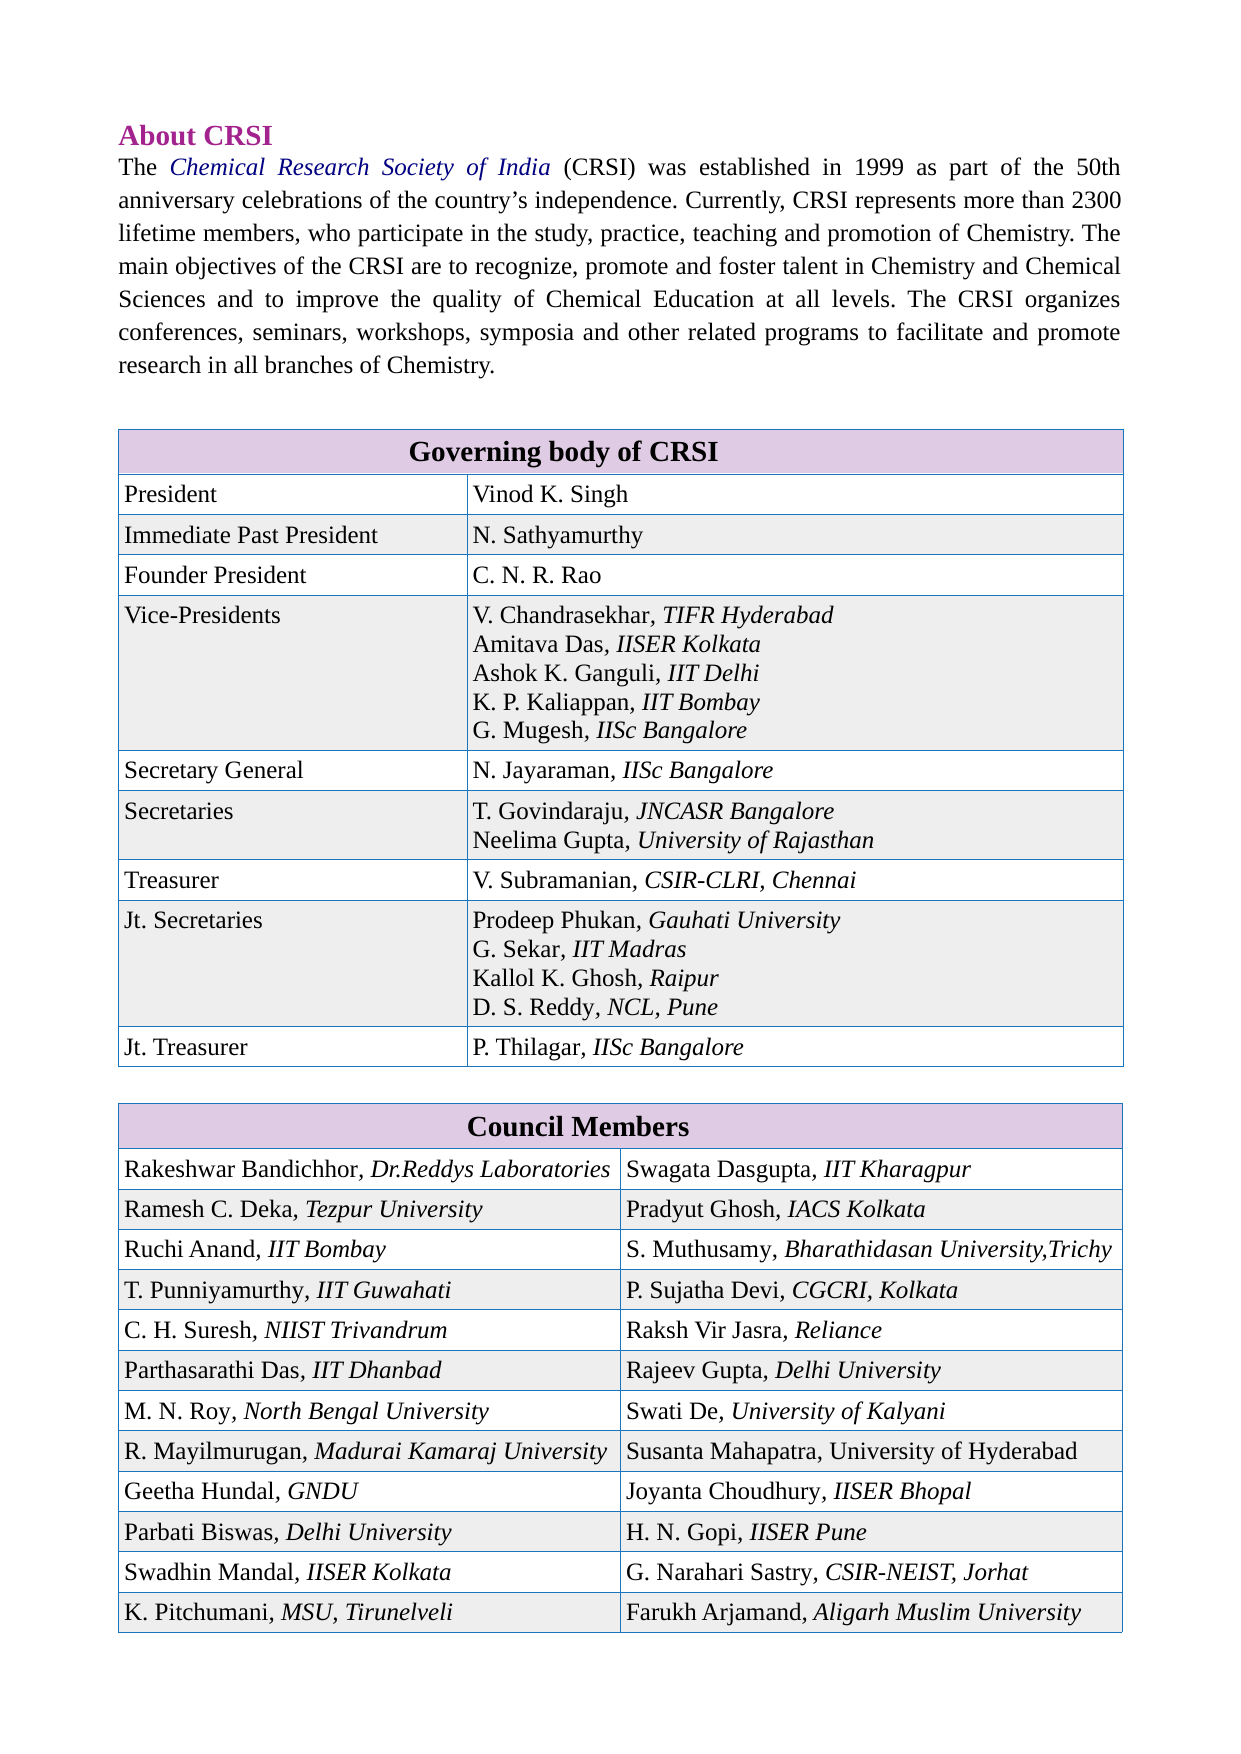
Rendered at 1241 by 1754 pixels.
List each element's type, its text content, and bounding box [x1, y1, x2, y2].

table_cell Parthasarathi Das, IIT Dhanbad [119, 1351, 620, 1390]
table_cell C. N. R. Rao [468, 555, 1123, 594]
table_cell K. Pitchumani, MSU, Tirunelveli [119, 1593, 620, 1632]
table_cell M. N. Roy, North Bengal University [119, 1391, 620, 1430]
table_cell T. Govindaraju, JNCASR Bangalore Neelima Gupta, University of Rajasthan [468, 791, 1123, 859]
table_cell N. Sathyamurthy [468, 515, 1123, 554]
table_cell Treasurer [119, 860, 467, 899]
table_cell Swadhin Mandal, IISER Kolkata [119, 1552, 620, 1592]
table_cell Jt. Treasurer [119, 1027, 467, 1066]
table_cell Vinod K. Singh [468, 475, 1123, 514]
table_cell C. H. Suresh, NIIST Trivandrum [119, 1310, 620, 1350]
table_cell Ramesh C. Deka, Tezpur University [119, 1190, 620, 1229]
table_cell Jt. Secretaries [119, 901, 467, 1026]
table_cell P. Sujatha Devi, CGCRI, Kolkata [621, 1270, 1122, 1309]
table_cell Geetha Hundal, GNDU [119, 1472, 620, 1511]
table_cell N. Jayaraman, IISc Bangalore [468, 751, 1123, 790]
table_cell Prodeep Phukan, Gauhati University G. Sekar, IIT Madras Kallol K. Ghosh, Raipur D. S. Reddy, NCL, Pune [468, 901, 1123, 1026]
table_cell Founder President [119, 555, 467, 594]
table_cell Farukh Arjamand, Aligarh Muslim University [621, 1593, 1122, 1632]
table_cell Swagata Dasgupta, IIT Kharagpur [621, 1149, 1122, 1188]
table_cell Rajeev Gupta, Delhi University [621, 1351, 1122, 1390]
table_cell Rakeshwar Bandichhor, Dr.Reddys Laboratories [119, 1149, 620, 1188]
text About CRSI [118, 118, 1122, 152]
table_cell S. Muthusamy, Bharathidasan University,Trichy [621, 1230, 1122, 1269]
table_cell H. N. Gopi, IISER Pune [621, 1512, 1122, 1551]
table_cell R. Mayilmurugan, Madurai Kamaraj University [119, 1431, 620, 1471]
table_cell Pradyut Ghosh, IACS Kolkata [621, 1190, 1122, 1229]
table_cell Ruchi Anand, IIT Bombay [119, 1230, 620, 1269]
text The Chemical Research Society of India (CRSI) was established in 1999 as part of the 50th anniversary celebrations of the country’s independence. Currently, CRSI represents more than 2300 lifetime members, who participate in the study, practice, teaching and promotion of Chemistry. The main objectives of the CRSI are to recognize, promote and foster talent in Chemistry and Chemical Sciences and to improve the quality of Chemical Education at all levels. The CRSI organizes conferences, seminars, workshops, symposia and other related programs to facilitate and promote research in all branches of Chemistry. [118, 152, 1122, 378]
table_cell G. Narahari Sastry, CSIR-NEIST, Jorhat [621, 1552, 1122, 1592]
table_cell President [119, 475, 467, 514]
table_cell T. Punniyamurthy, IIT Guwahati [119, 1270, 620, 1309]
table_cell V. Chandrasekhar, TIFR Hyderabad Amitava Das, IISER Kolkata Ashok K. Ganguli, IIT Delhi K. P. Kaliappan, IIT Bombay G. Mugesh, IISc Bangalore [468, 596, 1123, 750]
table_cell Swati De, University of Kalyani [621, 1391, 1122, 1430]
table_cell V. Subramanian, CSIR-CLRI, Chennai [468, 860, 1123, 899]
table_header Council Members [119, 1104, 1122, 1148]
table_cell Secretaries [119, 791, 467, 859]
table_cell P. Thilagar, IISc Bangalore [468, 1027, 1123, 1066]
table_cell Joyanta Choudhury, IISER Bhopal [621, 1472, 1122, 1511]
table_header Governing body of CRSI [119, 430, 1123, 473]
table_cell Raksh Vir Jasra, Reliance [621, 1310, 1122, 1350]
table_cell Susanta Mahapatra, University of Hyderabad [621, 1431, 1122, 1471]
table_cell Vice-Presidents [119, 596, 467, 750]
table_cell Immediate Past President [119, 515, 467, 554]
table_cell Secretary General [119, 751, 467, 790]
table_cell Parbati Biswas, Delhi University [119, 1512, 620, 1551]
